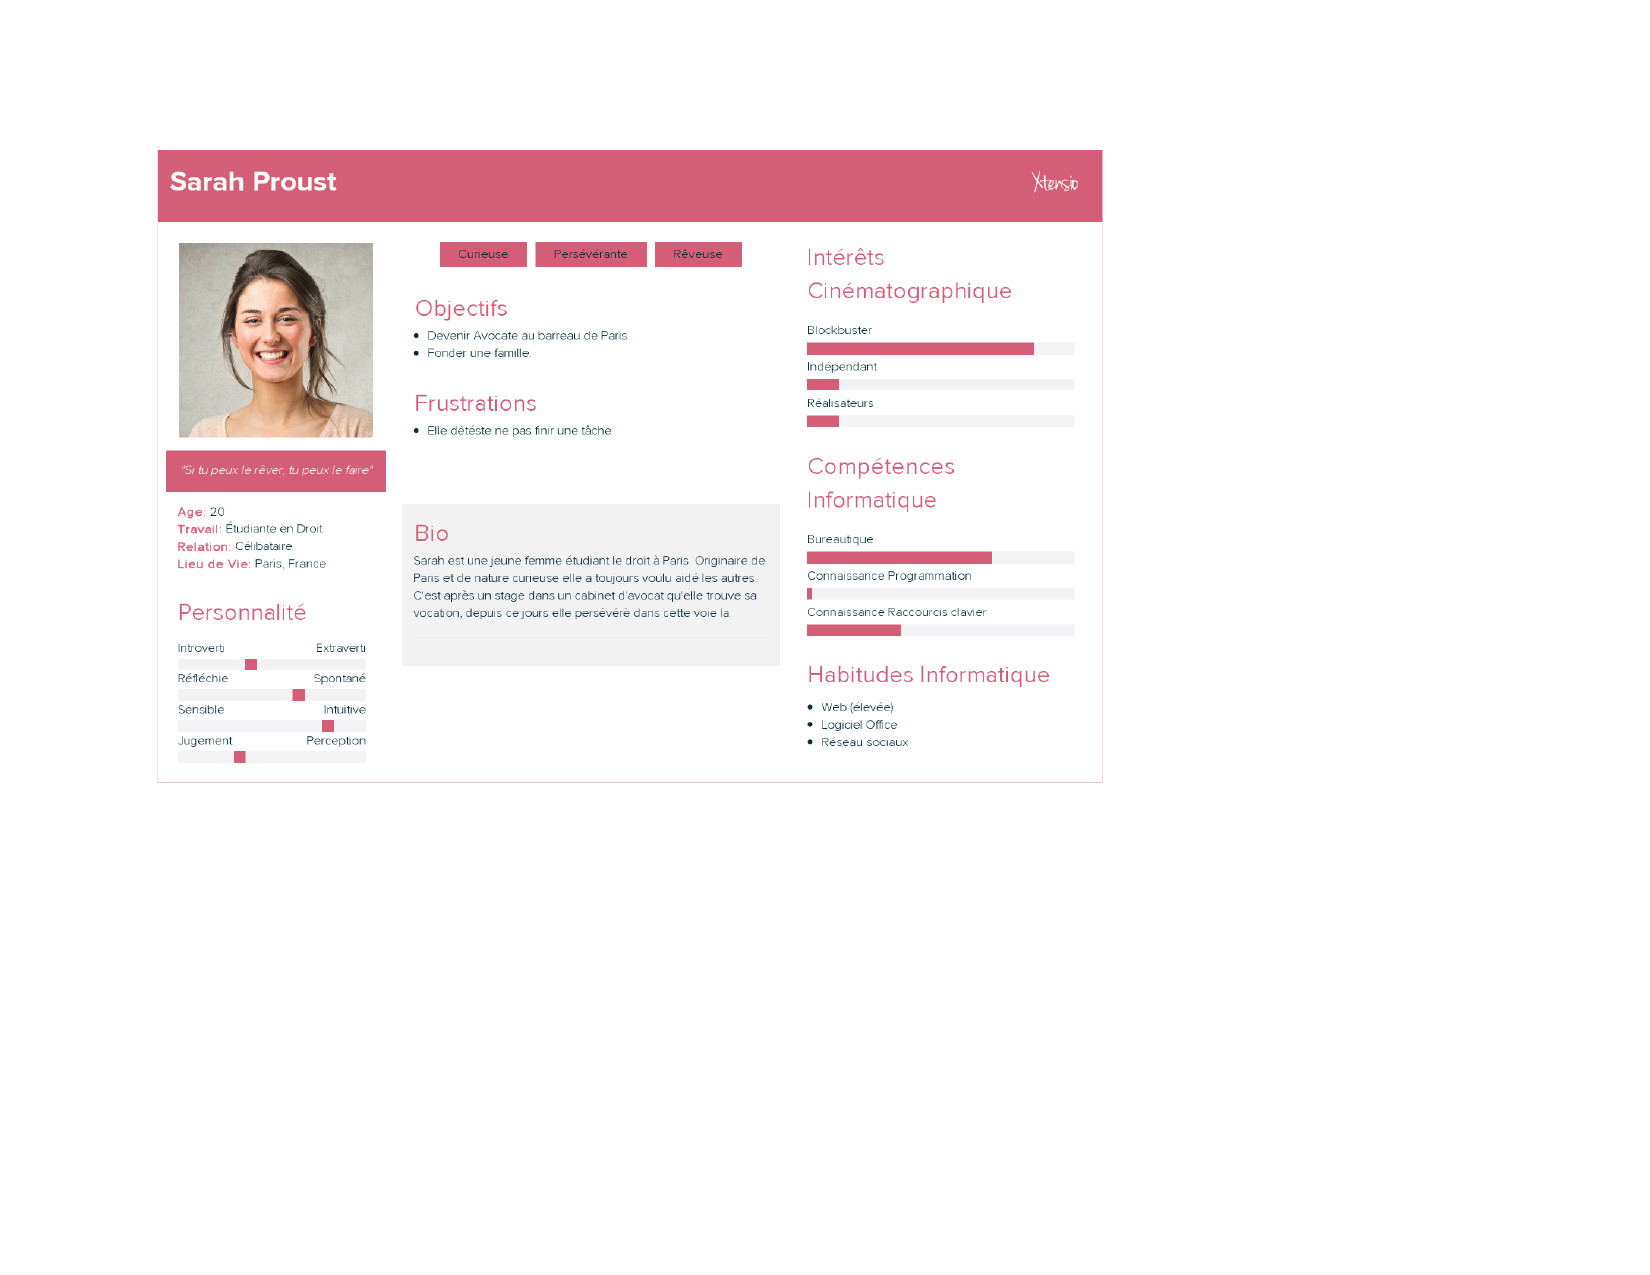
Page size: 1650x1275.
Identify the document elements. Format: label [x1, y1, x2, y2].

picture [157, 150, 1103, 783]
